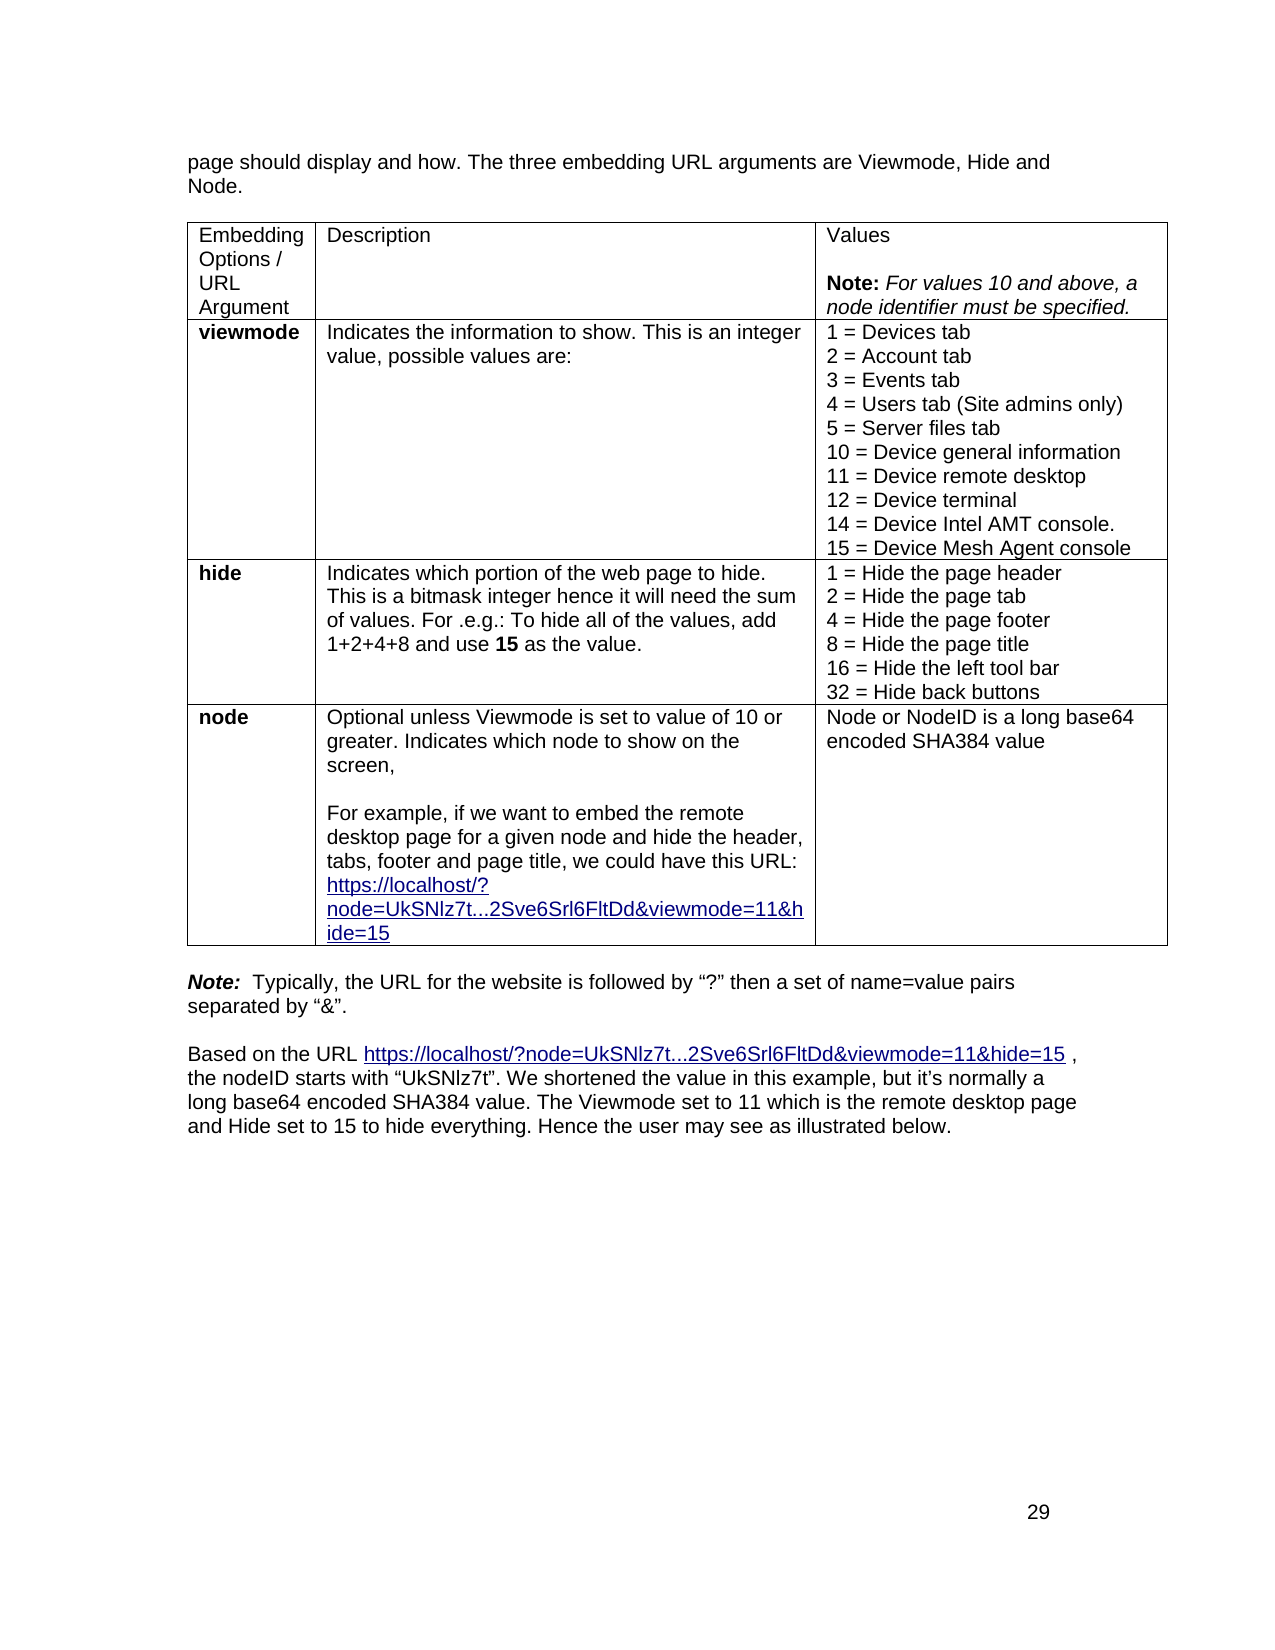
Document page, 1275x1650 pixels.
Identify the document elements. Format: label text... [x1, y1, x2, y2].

table_cell 1 = Devices tab 2 = Account tab 3 = Events tab 4 = Users tab (Site admins only) 5 = Server files tab 10 = Device general information 11 = Device remote desktop 12 = Device terminal 14 = Device Intel AMT console. 15 = Device Mesh Agent console [816, 320, 1167, 559]
table_cell Indicates which portion of the web page to hide. This is a bitmask integer hence it will need the sum of values. For .e.g.: To hide all of the values, add 1+2+4+8 and use 15 as the value. [316, 560, 815, 704]
text page should display and how. The three embedding URL arguments are Viewmode, Hide and Node. [187, 150, 1087, 198]
table_cell Node or NodeID is a long base64 encoded SHA384 value [816, 705, 1167, 945]
table_cell Optional unless Viewmode is set to value of 10 or greater. Indicates which node to show on the screen, For example, if we want to embed the remote desktop page for a given node and hide the header, tabs, footer and page title, we could have this URL: https://localhost/?node=UkSNlz7t...2Sve6Srl6FltDd&viewmode=11&hide=15 [316, 705, 815, 945]
table_header Values Note: For values 10 and above, a node identifier must be specified. [816, 223, 1167, 319]
text Based on the URL https://localhost/?node=UkSNlz7t...2Sve6Srl6FltDd&viewmode=11&hide=15 , the nodeID starts with “UkSNlz7t”. We shortened the value in this example, but it’s normally a long base64 encoded SHA384 value. The Viewmode set to 11 which is the remote desktop page and Hide set to 15 to hide everything. Hence the user may see as illustrated below. [187, 1042, 1087, 1137]
text Note: Typically, the URL for the website is followed by “?” then a set of name=value pairs separated by “&”. [187, 970, 1087, 1018]
table_cell viewmode [188, 320, 315, 559]
table_cell 1 = Hide the page header 2 = Hide the page tab 4 = Hide the page footer 8 = Hide the page title 16 = Hide the left tool bar 32 = Hide back buttons [816, 560, 1167, 704]
table_header Description [316, 223, 815, 319]
table_cell Indicates the information to show. This is an integer value, possible values are: [316, 320, 815, 559]
table_cell node [188, 705, 315, 945]
table_header Embedding Options / URL Argument [188, 223, 315, 319]
table_cell hide [188, 560, 315, 704]
